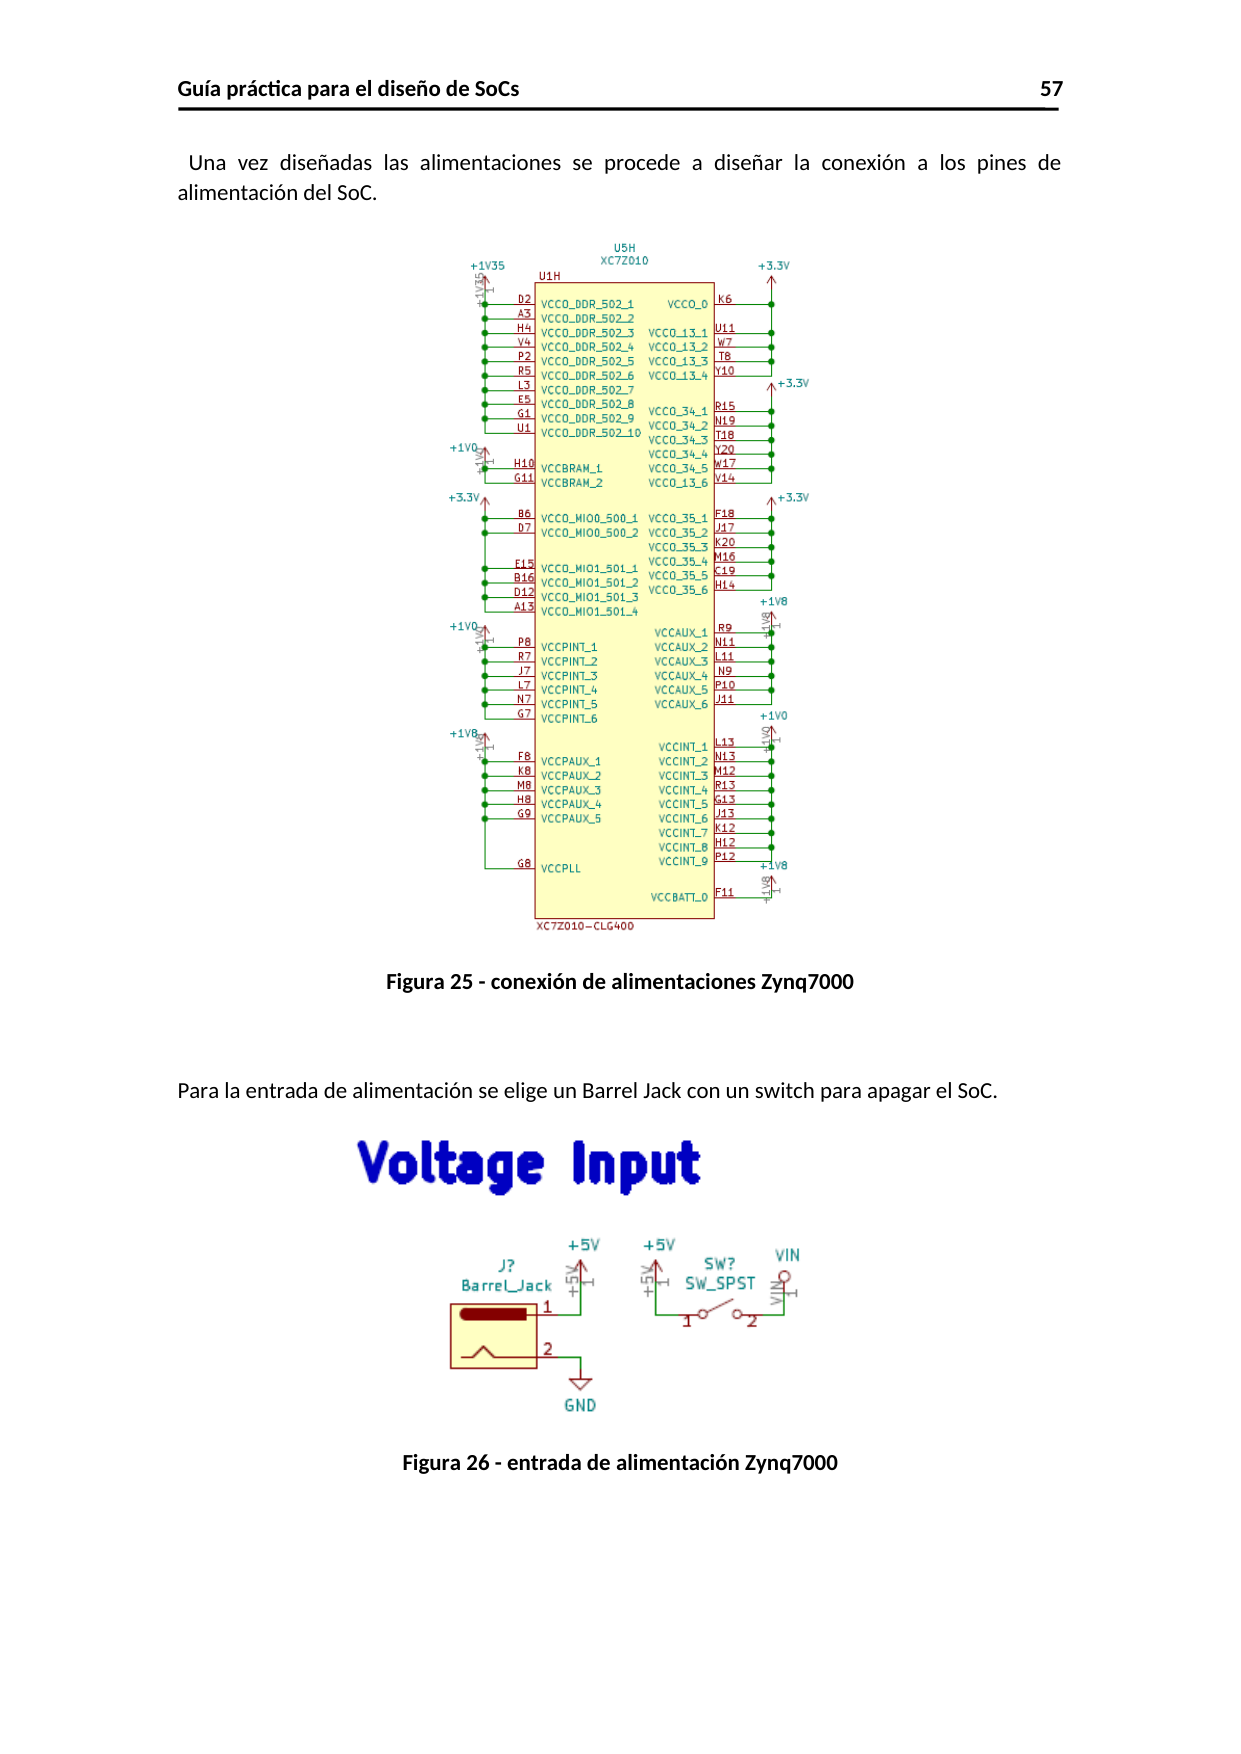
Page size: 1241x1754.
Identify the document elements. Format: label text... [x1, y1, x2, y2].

picture [422, 224, 819, 941]
text Figura 25 - conexión de alimentaciones Zynq7000 [177, 967, 1063, 996]
picture [333, 1122, 907, 1421]
text Para la entrada de alimentación se elige un Barrel Jack con un switch para apagar el SoC. [177, 1076, 1063, 1104]
text Una vez diseñadas las alimentaciones se procede a diseñar la conexión a los pines de alimentación del SoC. [177, 148, 1063, 206]
text Figura 26 - entrada de alimentación Zynq7000 [177, 1448, 1063, 1476]
